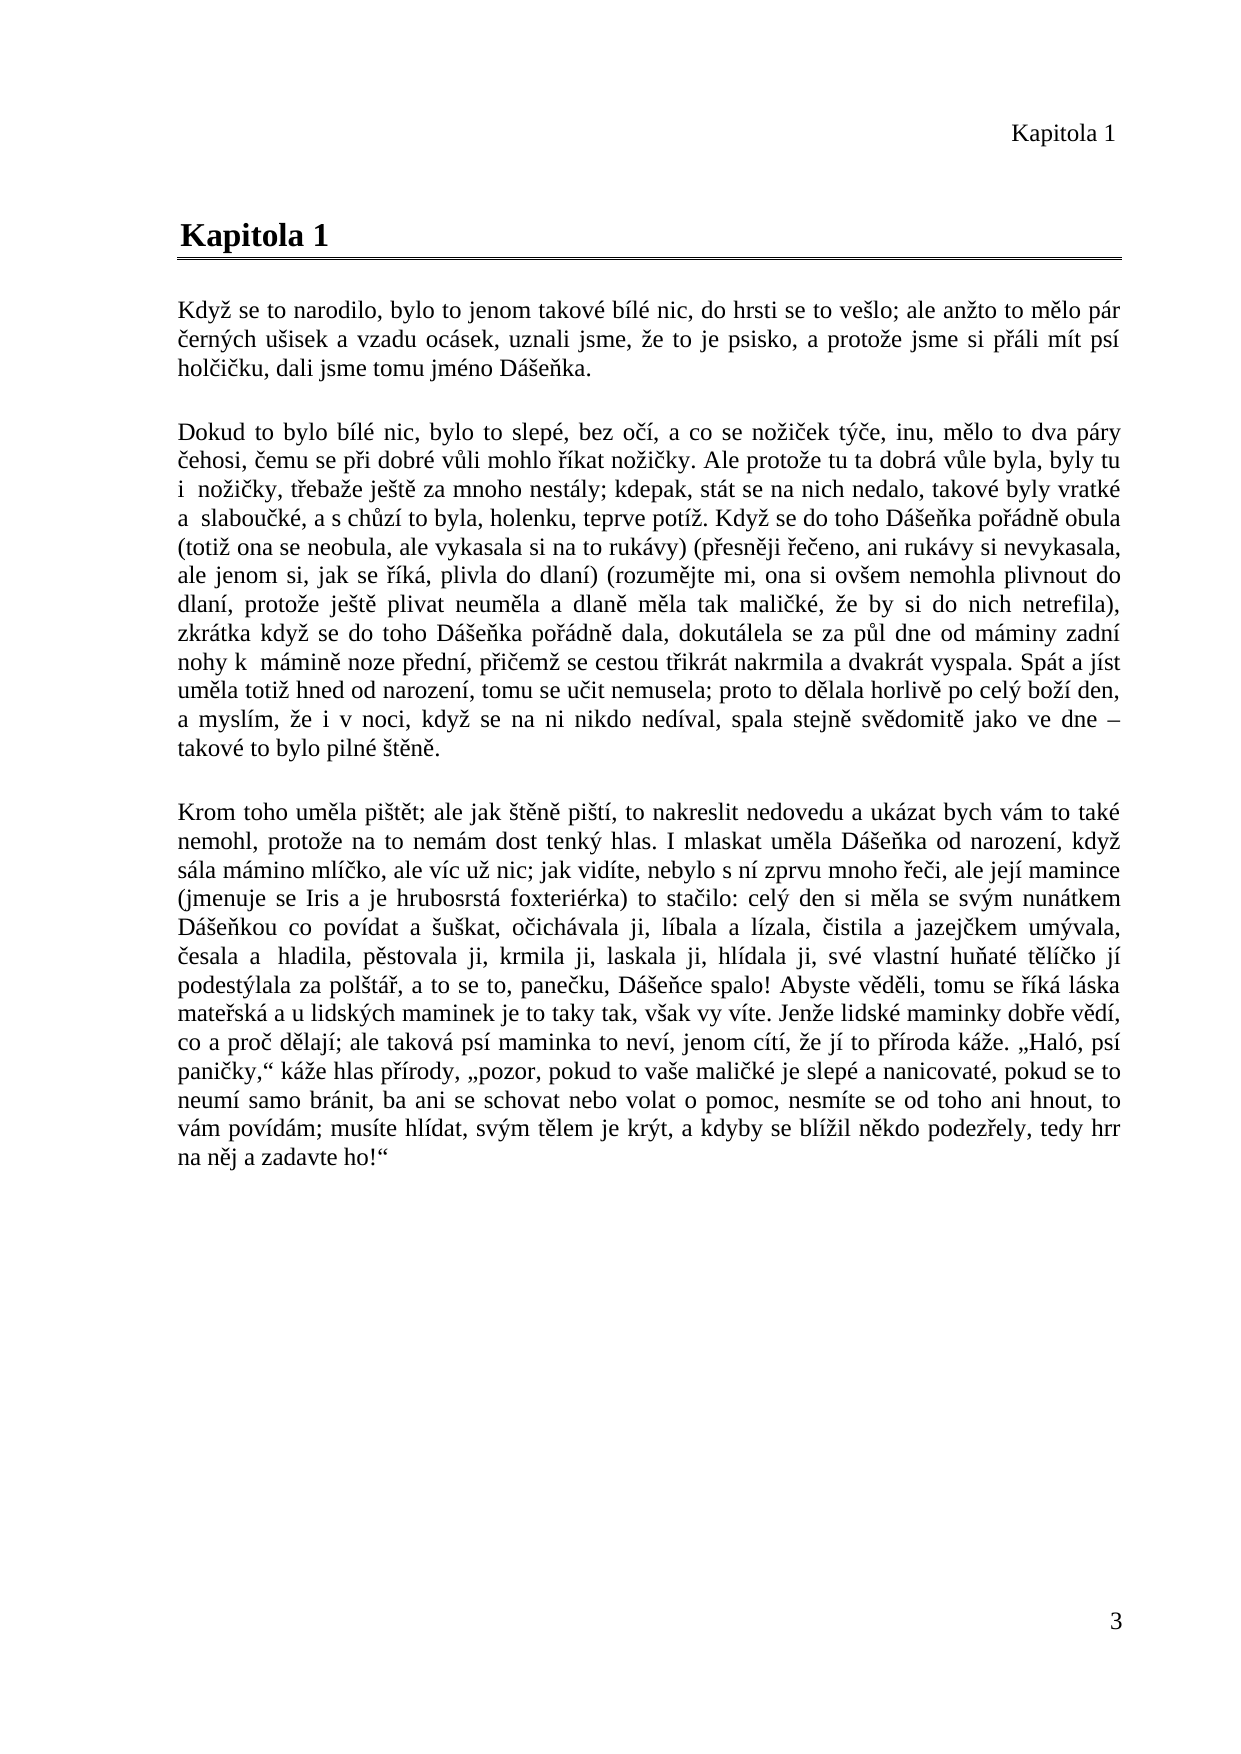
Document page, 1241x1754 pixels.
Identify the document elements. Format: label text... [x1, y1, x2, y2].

subtitle Kapitola 1 [177, 212, 1122, 257]
text Krom toho uměla pištět; ale jak štěně piští, to nakreslit nedovedu a ukázat bych vám to také nemohl, protože na to nemám dost tenký hlas. I mlaskat uměla Dášeňka od narození, když sála mámino mlíčko, ale víc už nic; jak vidíte, nebylo s ní zprvu mnoho řeči, ale její mamince (jmenuje se Iris a je hrubosrstá foxteriérka) to stačilo: celý den si měla se svým nunátkem Dášeňkou co povídat a šuškat, očichávala ji, líbala a lízala, čistila a jazejčkem umývala, česala a hladila, pěstovala ji, krmila ji, laskala ji, hlídala ji, své vlastní huňaté tělíčko jí podestýlala za polštář, a to se to, panečku, Dášeňce spalo! Abyste věděli, tomu se říká láska mateřská a u lidských maminek je to taky tak, však vy víte. Jenže lidské maminky dobře vědí, co a proč dělají; ale taková psí maminka to neví, jenom cítí, že jí to příroda káže. „Haló, psí paničky,“ káže hlas přírody, „pozor, pokud to vaše maličké je slepé a nanicovaté, pokud se to neumí samo bránit, ba ani se schovat nebo volat o pomoc, nesmíte se od toho ani hnout, to vám povídám; musíte hlídat, svým tělem je krýt, a kdyby se blížil někdo podezřely, tedy hrr na něj a zadavte ho!“ [177, 797, 1122, 1171]
text Když se to narodilo, bylo to jenom takové bílé nic, do hrsti se to vešlo; ale anžto to mělo pár černých ušisek a vzadu ocásek, uznali jsme, že to je psisko, a protože jsme si přáli mít psí holčičku, dali jsme tomu jméno Dášeňka. [177, 295, 1122, 381]
text Dokud to bylo bílé nic, bylo to slepé, bez očí, a co se nožiček týče, inu, mělo to dva páry čehosi, čemu se při dobré vůli mohlo říkat nožičky. Ale protože tu ta dobrá vůle byla, byly tu i nožičky, třebaže ještě za mnoho nestály; kdepak, stát se na nich nedalo, takové byly vratké a slaboučké, a s chůzí to byla, holenku, teprve potíž. Když se do toho Dášeňka pořádně obula (totiž ona se neobula, ale vykasala si na to rukávy) (přesněji řečeno, ani rukávy si nevykasala, ale jenom si, jak se říká, plivla do dlaní) (rozumějte mi, ona si ovšem nemohla plivnout do dlaní, protože ještě plivat neuměla a dlaně měla tak maličké, že by si do nich netrefila), zkrátka když se do toho Dášeňka pořádně dala, dokutálela se za půl dne od máminy zadní nohy k mámině noze přední, přičemž se cestou třikrát nakrmila a dvakrát vyspala. Spát a jíst uměla totiž hned od narození, tomu se učit nemusela; proto to dělala horlivě po celý boží den, a myslím, že i v noci, když se na ni nikdo nedíval, spala stejně svědomitě jako ve dne – takové to bylo pilné štěně. [177, 417, 1122, 762]
